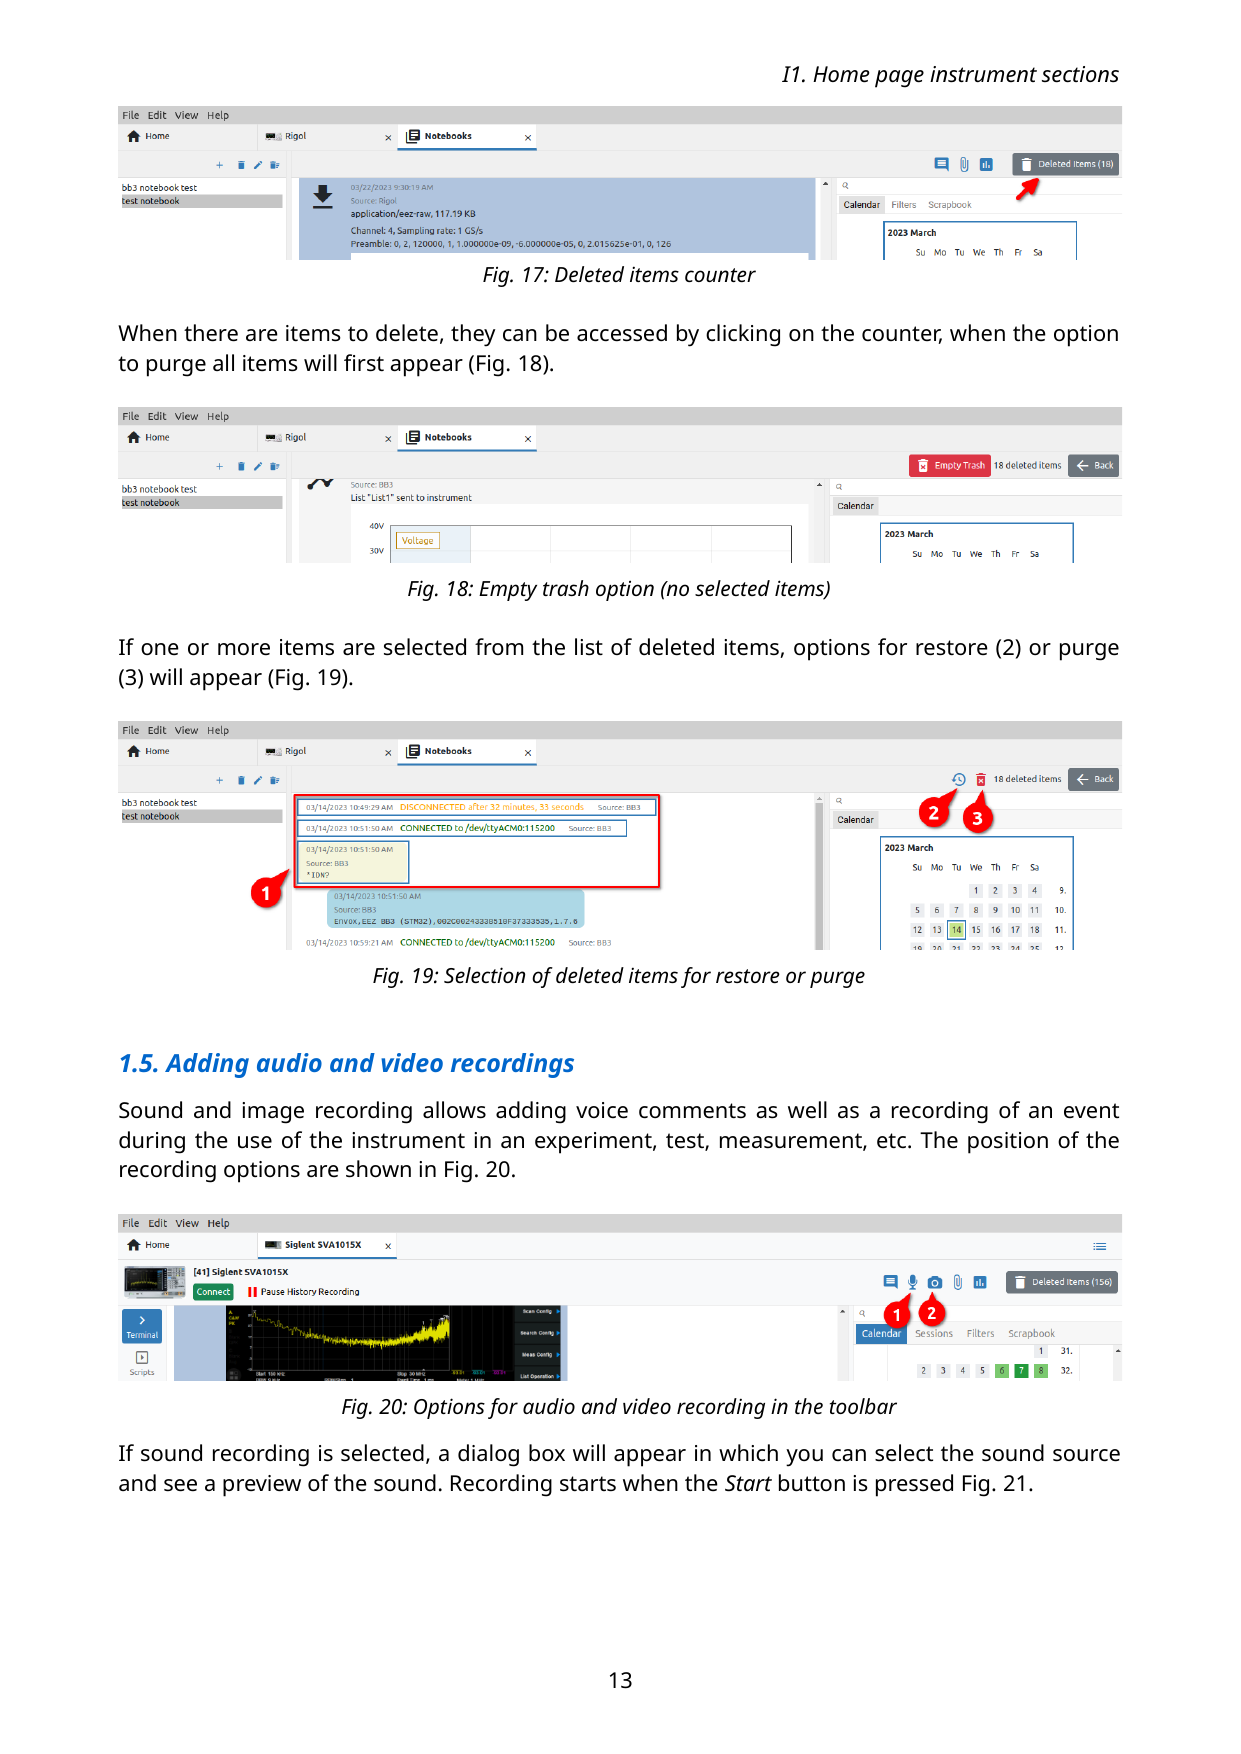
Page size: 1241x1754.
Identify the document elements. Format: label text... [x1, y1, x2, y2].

picture [118, 721, 1123, 950]
text If sound recording is selected, a dialog box will appear in which you can select the sound source and see a preview of the sound. Recording starts when the Start button is pressed Fig. 21. [118, 1438, 1122, 1497]
text Fig. 19: Selection of deleted items for restore or purge [118, 950, 1122, 990]
text If one or more items are selected from the list of deleted items, options for restore (2) or purge (3) will appear (Fig. 19). [118, 632, 1122, 692]
text Fig. 17: Deleted items counter [118, 260, 1122, 288]
subtitle Adding audio and video recordings [118, 1046, 1122, 1080]
text Fig. 18: Empty trash option (no selected items) [118, 563, 1122, 602]
picture [118, 407, 1123, 563]
text When there are items to delete, they can be accessed by clicking on the counter, when the option to purge all items will first appear (Fig. 18). [118, 318, 1122, 378]
picture [118, 1214, 1123, 1381]
text Fig. 20: Options for audio and video recording in the toolbar [118, 1381, 1122, 1421]
text Sound and image recording allows adding voice comments as well as a recording of an event during the use of the instrument in an experiment, test, measurement, etc. The position of the recording options are shown in Fig. 20. [118, 1095, 1122, 1184]
picture [118, 106, 1123, 260]
